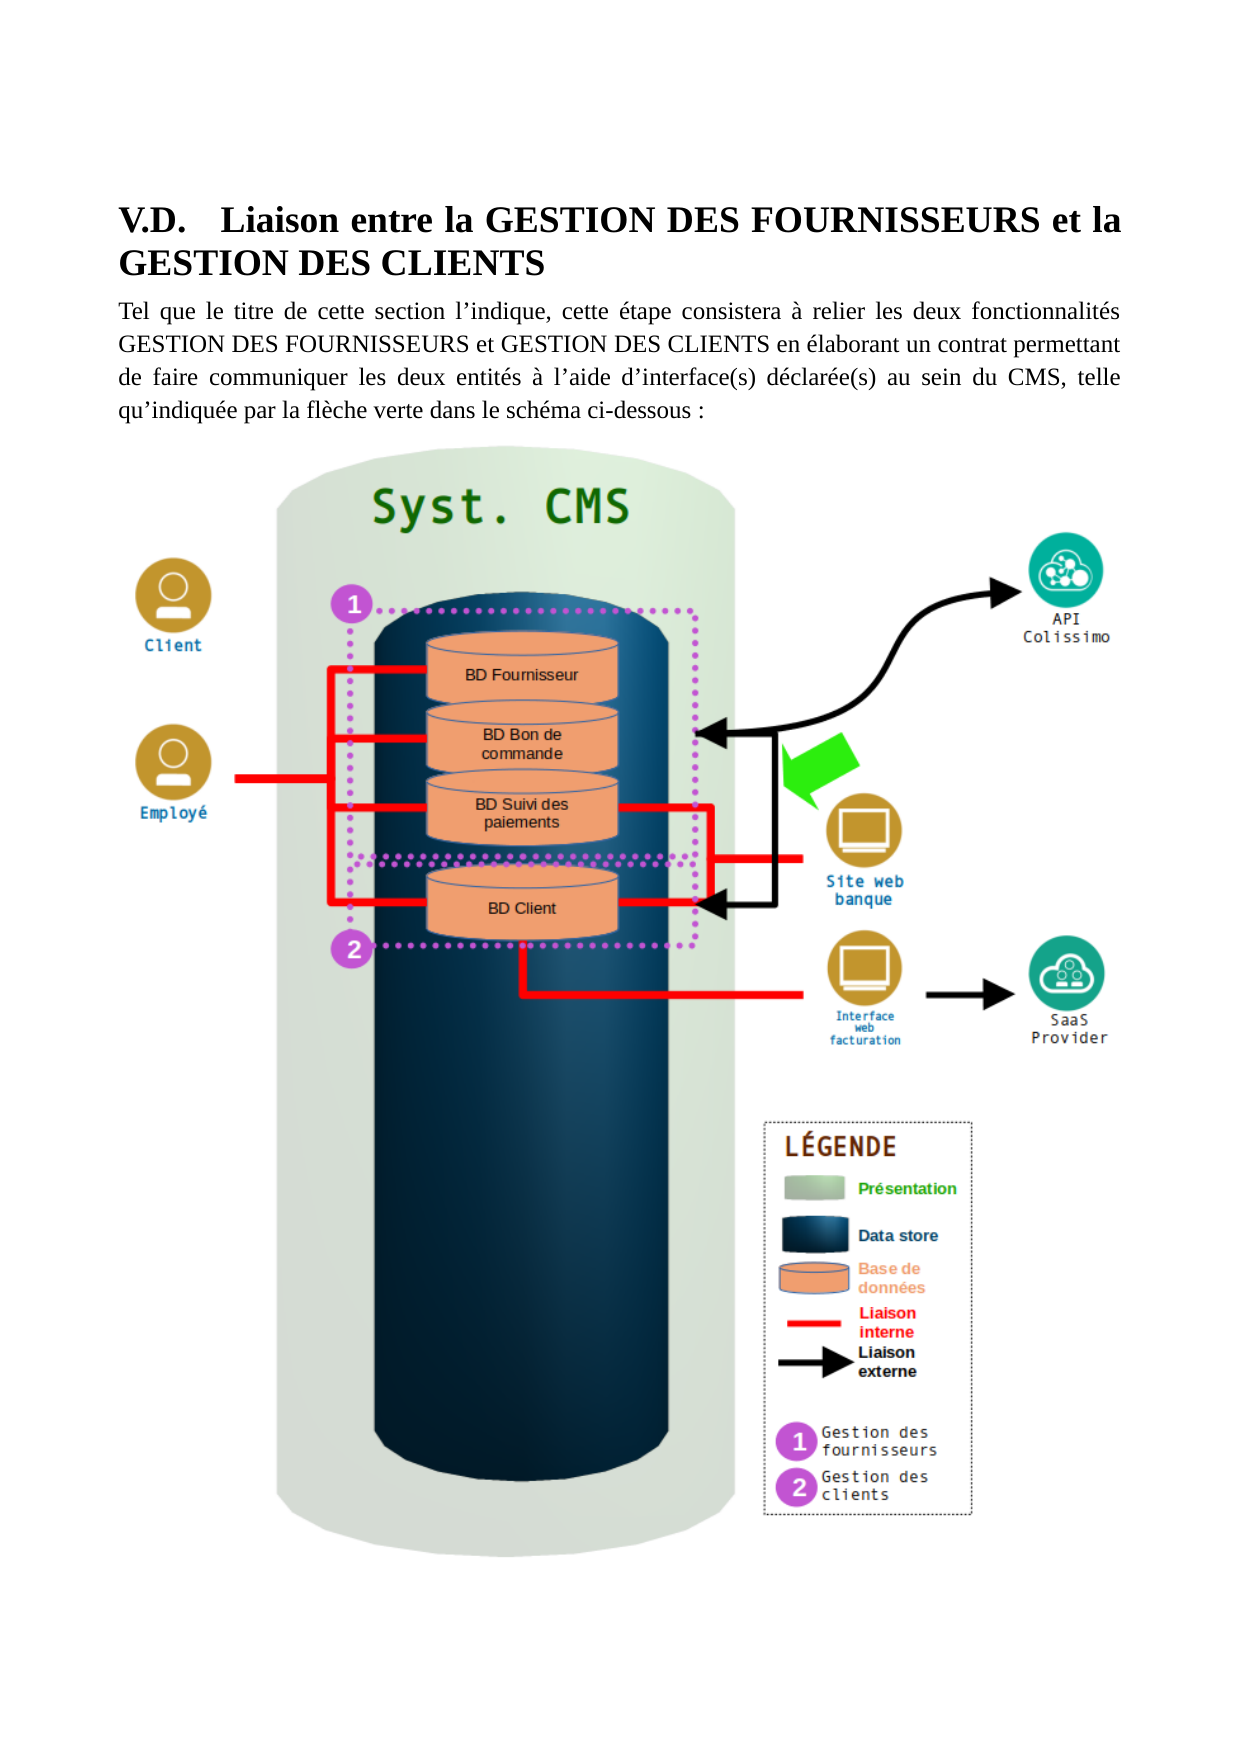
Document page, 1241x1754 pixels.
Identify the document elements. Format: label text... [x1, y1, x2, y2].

subtitle Liaison entre la GESTION DES FOURNISSEURS et la GESTION DES CLIENTS [118, 197, 1122, 283]
text Tel que le titre de cette section l’indique, cette étape consistera à relier les deux fonctionnalités GESTION DES FOURNISSEURS et GESTION DES CLIENTS en élaborant un contrat permettant de faire communiquer les deux entités à l’aide d’interface(s) déclarée(s) au sein du CMS, telle qu’indiquée par la flèche verte dans le schéma ci-dessous : [118, 296, 1122, 424]
picture [129, 442, 1112, 1561]
